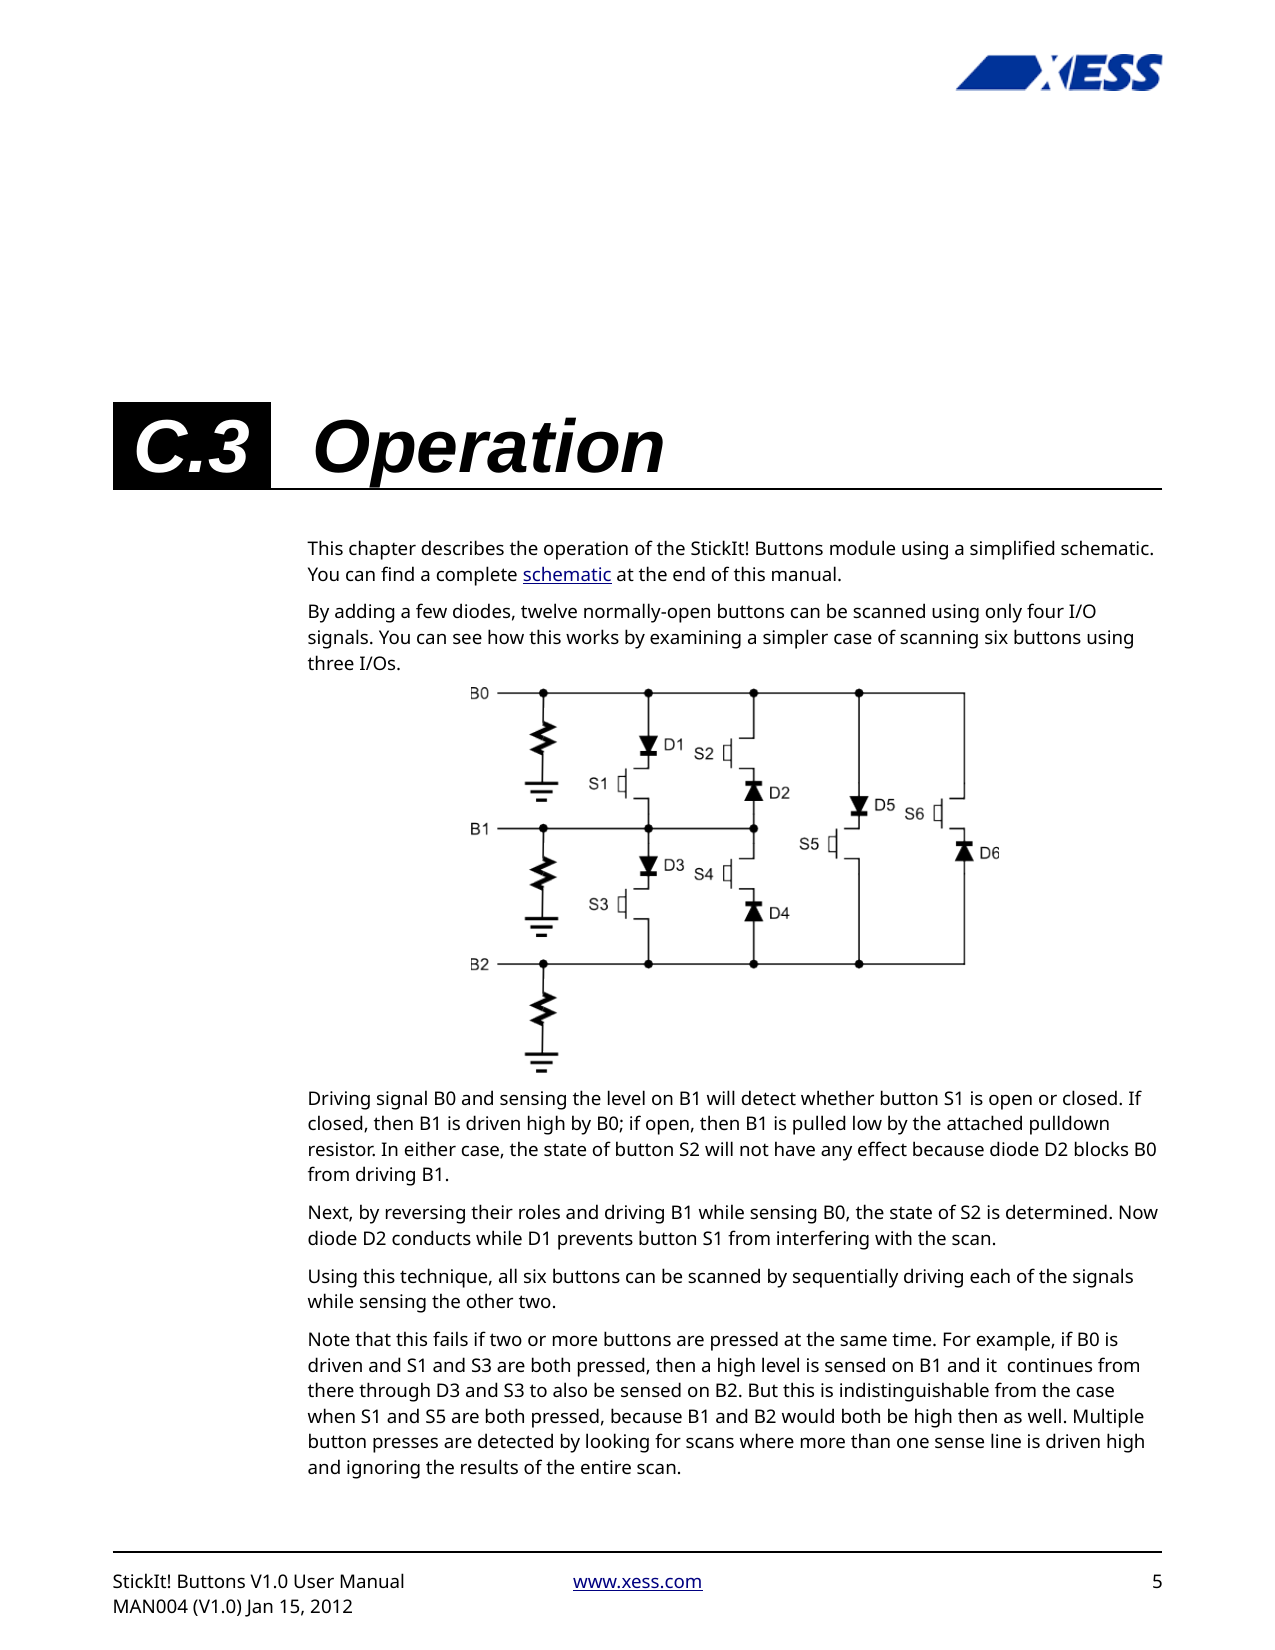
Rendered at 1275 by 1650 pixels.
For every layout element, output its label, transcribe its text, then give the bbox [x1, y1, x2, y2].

subtitle Operation [271, 402, 1162, 488]
text Next, by reversing their roles and driving B1 while sensing B0, the state of S2 is determined. Now diode D2 conducts while D1 prevents button S1 from interfering with the scan. [307, 1199, 1162, 1250]
text Note that this fails if two or more buttons are pressed at the same time. For example, if B0 is driven and S1 and S3 are both pressed, then a high level is sensed on B1 and it continues from there through D3 and S3 to also be sensed on B2. But this is indistinguishable from the case when S1 and S5 are both pressed, because B1 and B2 would both be high then as well. Multiple button presses are detected by looking for scans where more than one sense line is driven high and ignoring the results of the entire scan. [307, 1326, 1162, 1479]
text Driving signal B0 and sensing the level on B1 will detect whether button S1 is open or closed. If closed, then B1 is driven high by B0; if open, then B1 is pulled low by the attached pulldown resistor. In either case, the state of button S2 will not have any effect because diode D2 blocks B0 from driving B1. [307, 1085, 1162, 1187]
picture [471, 687, 999, 1073]
text This chapter describes the operation of the StickIt! Buttons module using a simplified schematic. You can find a complete schematic at the end of this manual. [307, 535, 1162, 586]
text By adding a few diodes, twelve normally-open buttons can be scanned using only four I/O signals. You can see how this works by examining a simpler case of scanning six buttons using three I/Os. [307, 599, 1162, 675]
picture [955, 54, 1163, 91]
text Using this technique, all six buttons can be scanned by sequentially driving each of the signals while sensing the other two. [307, 1263, 1162, 1314]
